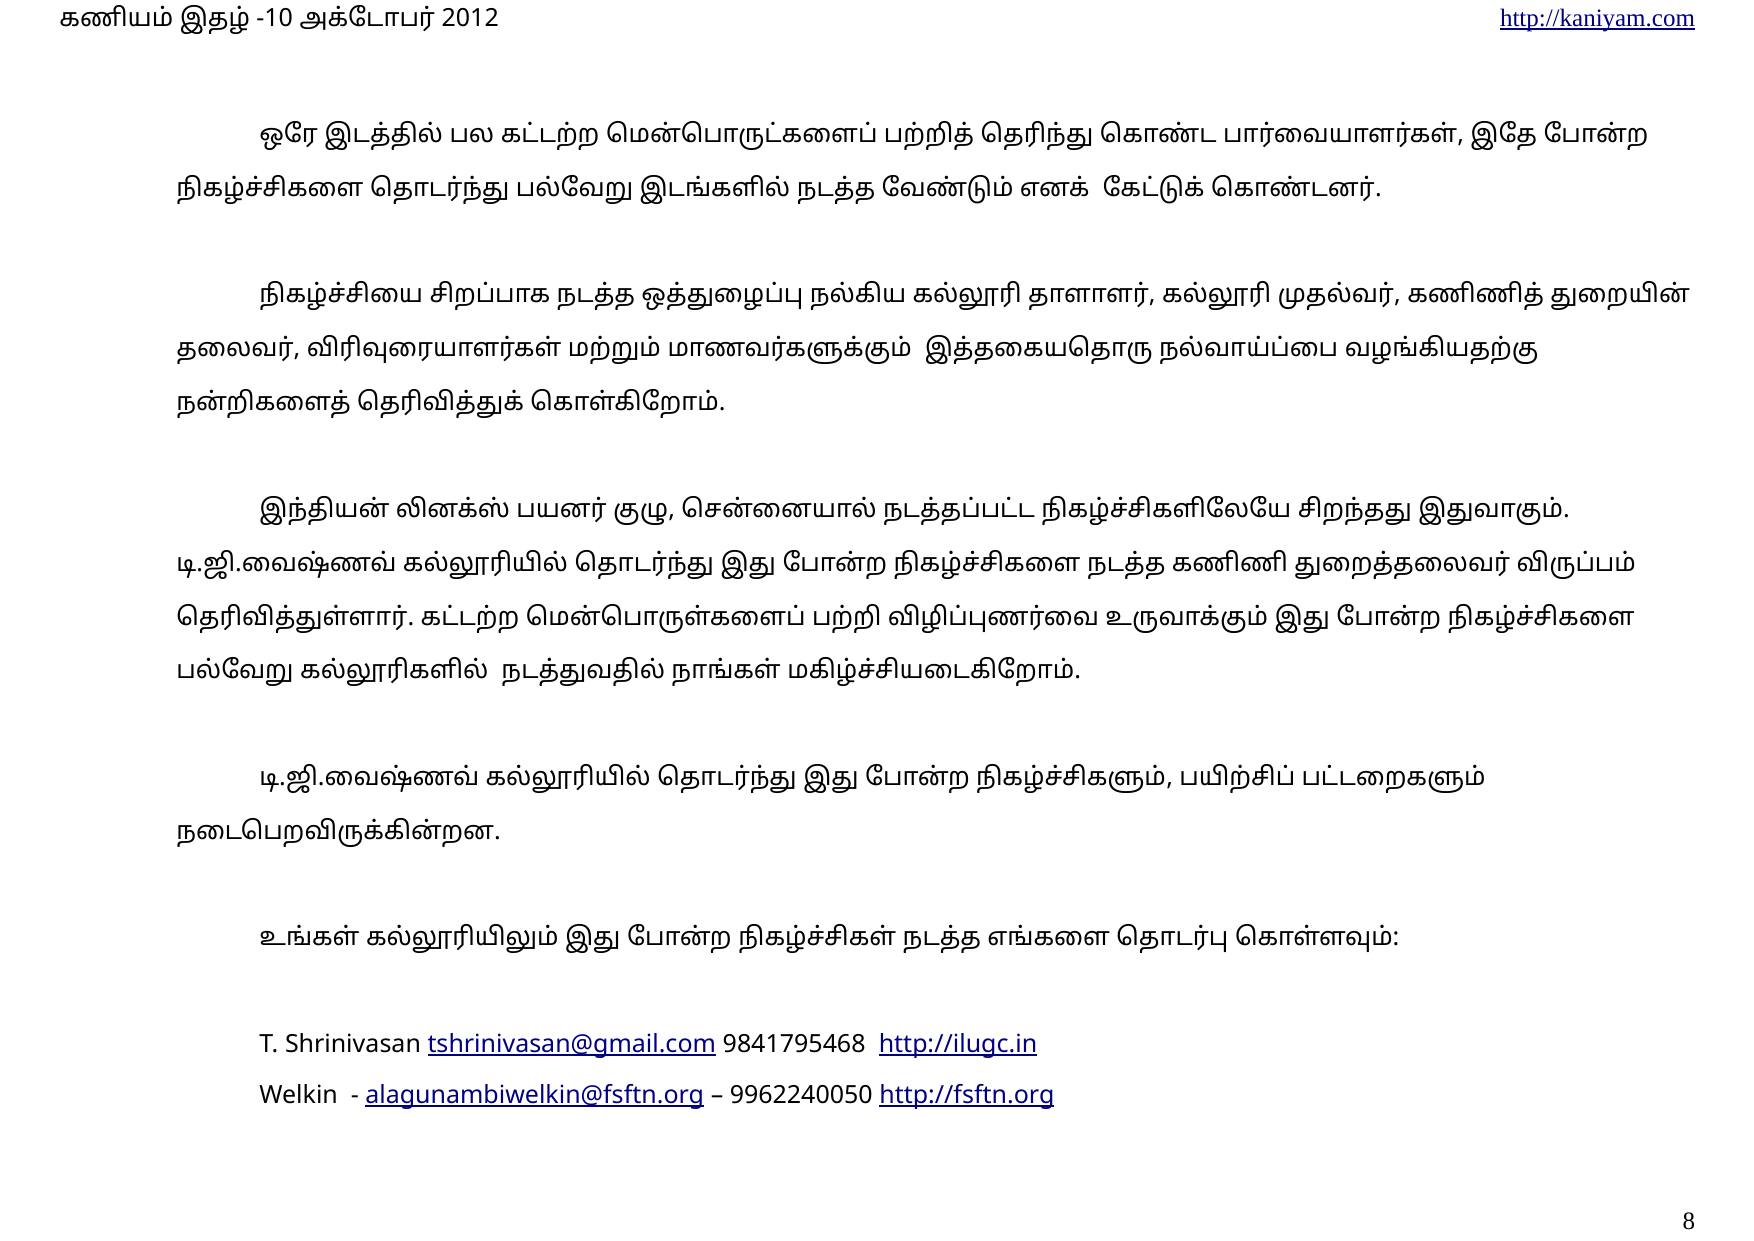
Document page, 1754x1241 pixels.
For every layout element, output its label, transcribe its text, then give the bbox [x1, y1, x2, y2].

text ஒரே இடத்தில் பல கட்டற்ற மென்பொருட்களைப் பற்றித் தெரிந்து கொண்ட பார்வையாளர்கள், இதே போன்ற நிகழ்ச்சிகளை தொடர்ந்து பல்வேறு இடங்களில் நடத்த வேண்டும் எனக் கேட்டுக் கொண்டனர். [176, 115, 1695, 206]
text Welkin - alagunambiwelkin@fsftn.org – 9962240050 http://fsftn.org [176, 1076, 1695, 1111]
text இந்தியன் லினக்ஸ் பயனர் குழு, சென்னையால் நடத்தப்பட்ட நிகழ்ச்சிகளிலேயே சிறந்தது இதுவாகும். டி.ஜி.வைஷ்ணவ் கல்லூரியில் தொடர்ந்து இது போன்ற நிகழ்ச்சிகளை நடத்த கணிணி துறைத்தலைவர் விருப்பம் தெரிவித்துள்ளார். கட்டற்ற மென்பொருள்களைப் பற்றி விழிப்புணர்வை உருவாக்கும் இது போன்ற நிகழ்ச்சிகளை பல்வேறு கல்லூரிகளில் நடத்துவதில் நாங்கள் மகிழ்ச்சியடைகிறோம். [176, 490, 1695, 689]
text நிகழ்ச்சியை சிறப்பாக நடத்த ஒத்துழைப்பு நல்கிய கல்லூரி தாளாளர், கல்லூரி முதல்வர், கணிணித் துறையின் தலைவர், விரிவுரையாளர்கள் மற்றும் மாணவர்களுக்கும் இத்தகையதொரு நல்வாய்ப்பை வழங்கியதற்கு நன்றிகளைத் தெரிவித்துக் கொள்கிறோம். [176, 276, 1695, 421]
text டி.ஜி.வைஷ்ணவ் கல்லூரியில் தொடர்ந்து இது போன்ற நிகழ்ச்சிகளும், பயிற்சிப் பட்டறைகளும் நடைபெறவிருக்கின்றன. [176, 758, 1695, 849]
text உங்கள் கல்லூரியிலும் இது போன்ற நிகழ்ச்சிகள் நடத்த எங்களை தொடர்பு கொள்ளவும்: [176, 919, 1695, 956]
text T. Shrinivasan tshrinivasan@gmail.com 9841795468 http://ilugc.in [176, 1025, 1695, 1059]
